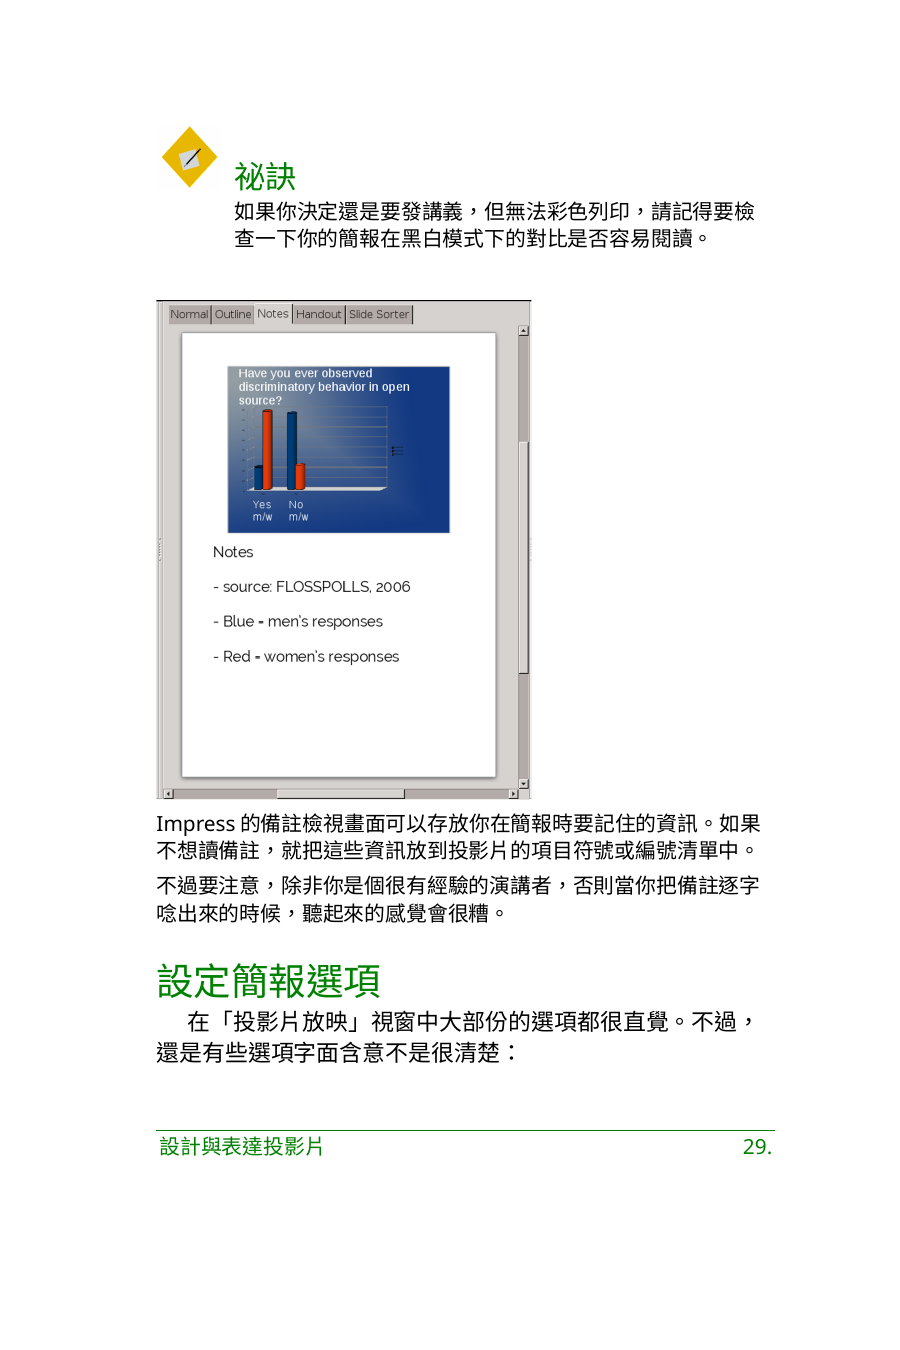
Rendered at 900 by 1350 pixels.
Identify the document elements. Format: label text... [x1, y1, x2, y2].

picture [157, 125, 220, 189]
table_header [156, 301, 775, 802]
list 祕訣 [156, 125, 775, 197]
text 在「投影片放映」視窗中大部份的選項都很直覺。不過，還是有些選項字面含意不是很清楚： [156, 1006, 775, 1068]
text 如果你決定還是要發講義，但無法彩色列印，請記得要檢查一下你的簡報在黑白模式下的對比是否容易閱讀。 [234, 197, 775, 252]
table_cell Impress的備註檢視畫面可以存放你在簡報時要記住的資訊。如果不想讀備註，就把這些資訊放到投影片的項目符號或編號清單中。 不過要注意，除非你是個很有經驗的演講者，否則當你把備註逐字唸出來的時候，聽起來的感覺會很糟。 [156, 802, 775, 926]
subtitle 設定簡報選項 [156, 951, 775, 1006]
picture [156, 300, 532, 800]
